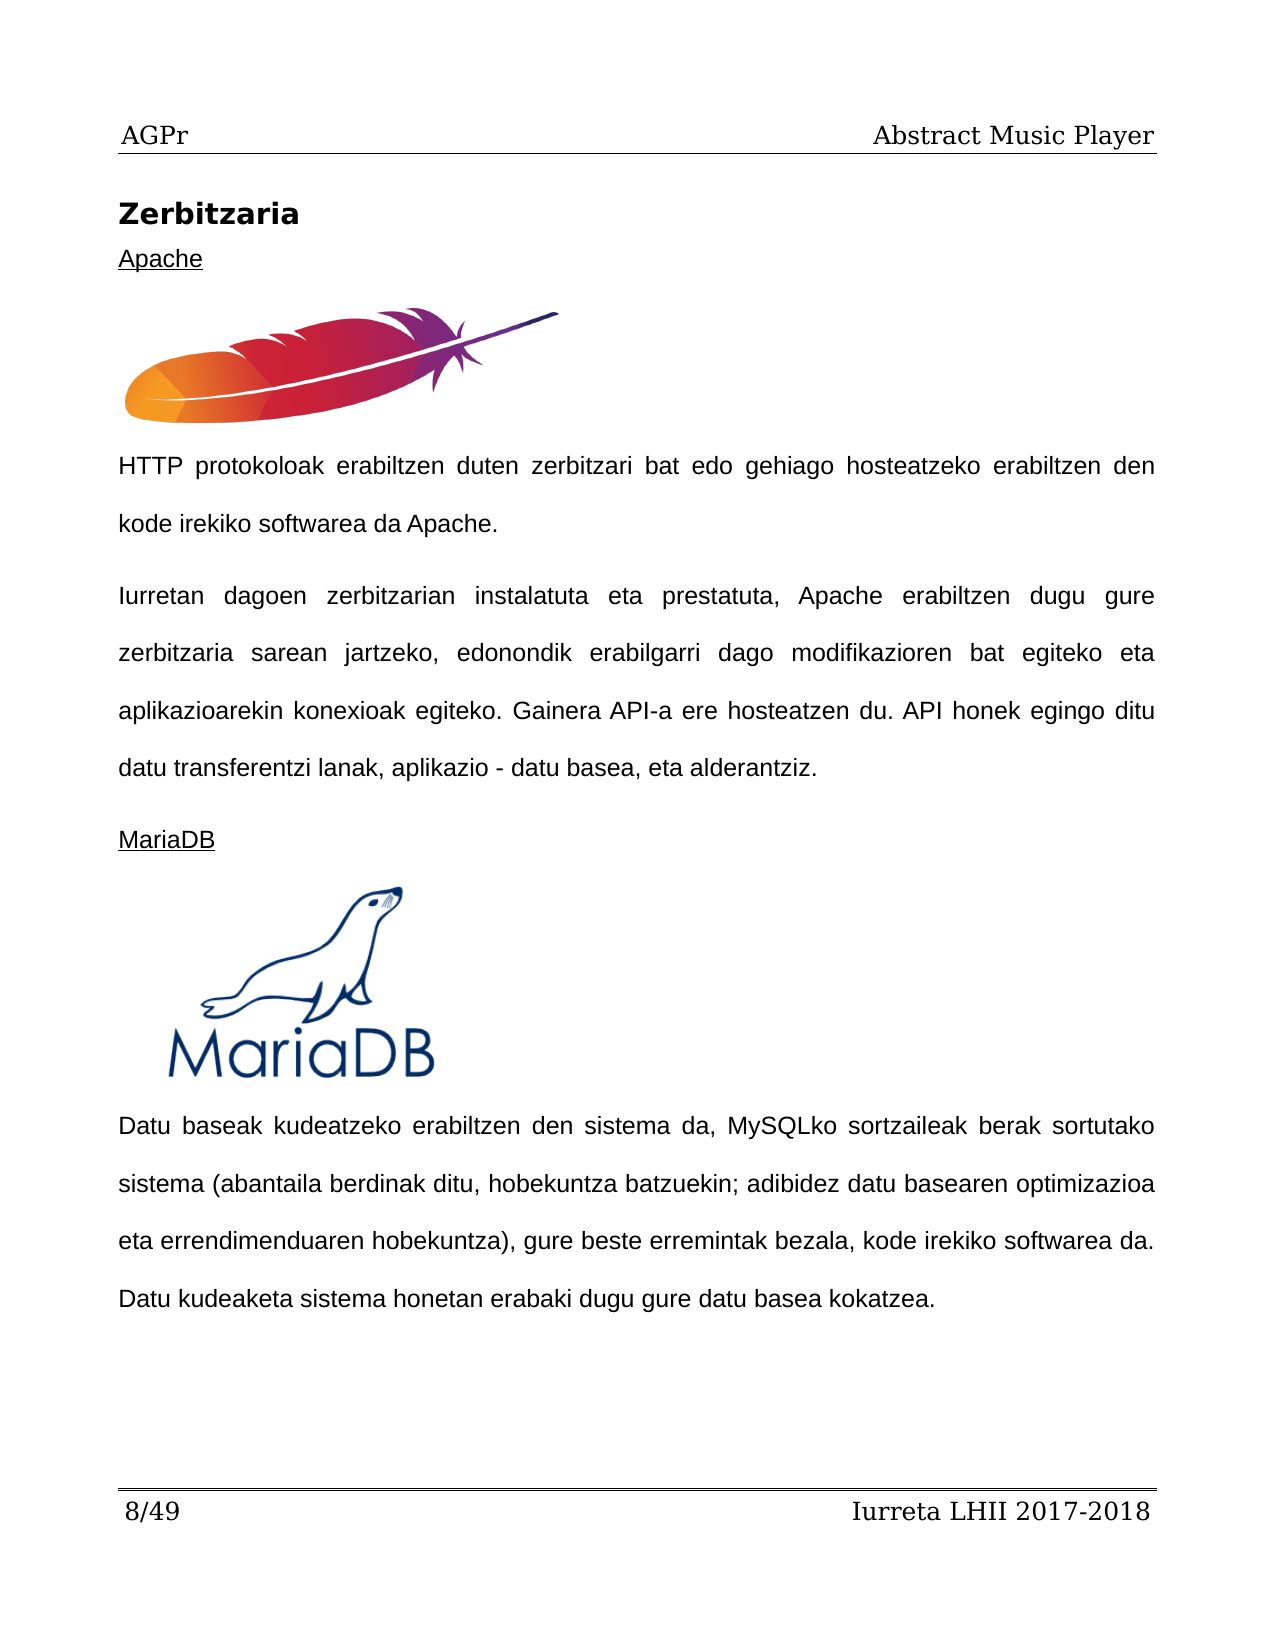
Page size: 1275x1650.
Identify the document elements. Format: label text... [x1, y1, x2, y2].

text Iurretan dagoen zerbitzarian instalatuta eta prestatuta, Apache erabiltzen dugu gure zerbitzaria sarean jartzeko, edonondik erabilgarri dago modifikazioren bat egiteko eta aplikazioarekin konexioak egiteko. Gainera API-a ere hosteatzen du. API honek egingo ditu datu transferentzi lanak, aplikazio - datu basea, eta alderantziz. [118, 581, 1157, 782]
subtitle Zerbitzaria [118, 197, 1157, 231]
text Datu baseak kudeatzeko erabiltzen den sistema da, MySQLko sortzaileak berak sortutako sistema (abantaila berdinak ditu, hobekuntza batzuekin; adibidez datu basearen optimizazioa eta errendimenduaren hobekuntza), gure beste erremintak bezala, kode irekiko softwarea da. Datu kudeaketa sistema honetan erabaki dugu gure datu basea kokatzea. [118, 883, 1157, 1312]
text MariaDB [118, 825, 1157, 854]
text Apache [118, 244, 1157, 273]
text HTTP protokoloak erabiltzen duten zerbitzari bat edo gehiago hosteatzeko erabiltzen den kode irekiko softwarea da Apache. [118, 302, 1157, 537]
picture [110, 883, 493, 1083]
picture [125, 308, 559, 423]
